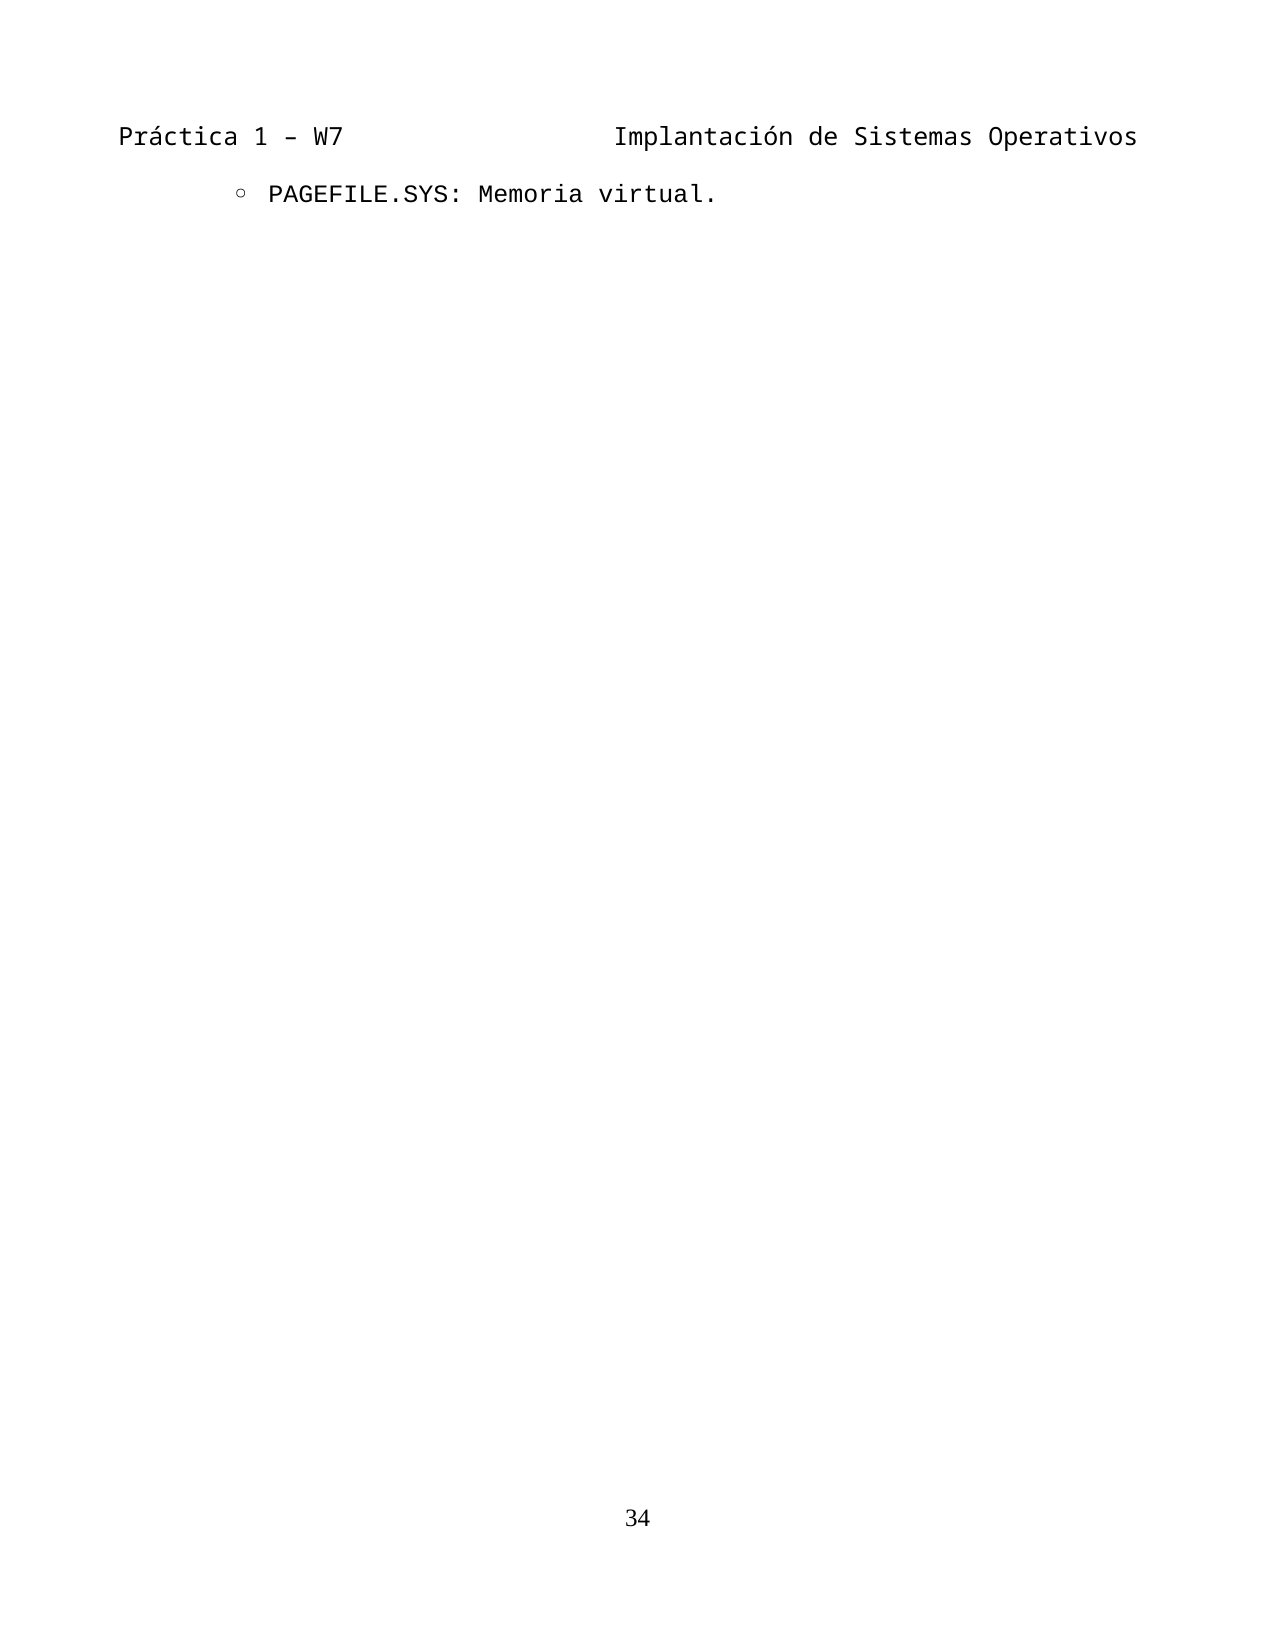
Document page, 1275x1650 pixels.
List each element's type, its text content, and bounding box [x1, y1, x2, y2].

list PAGEFILE.SYS: Memoria virtual. [231, 182, 1157, 210]
